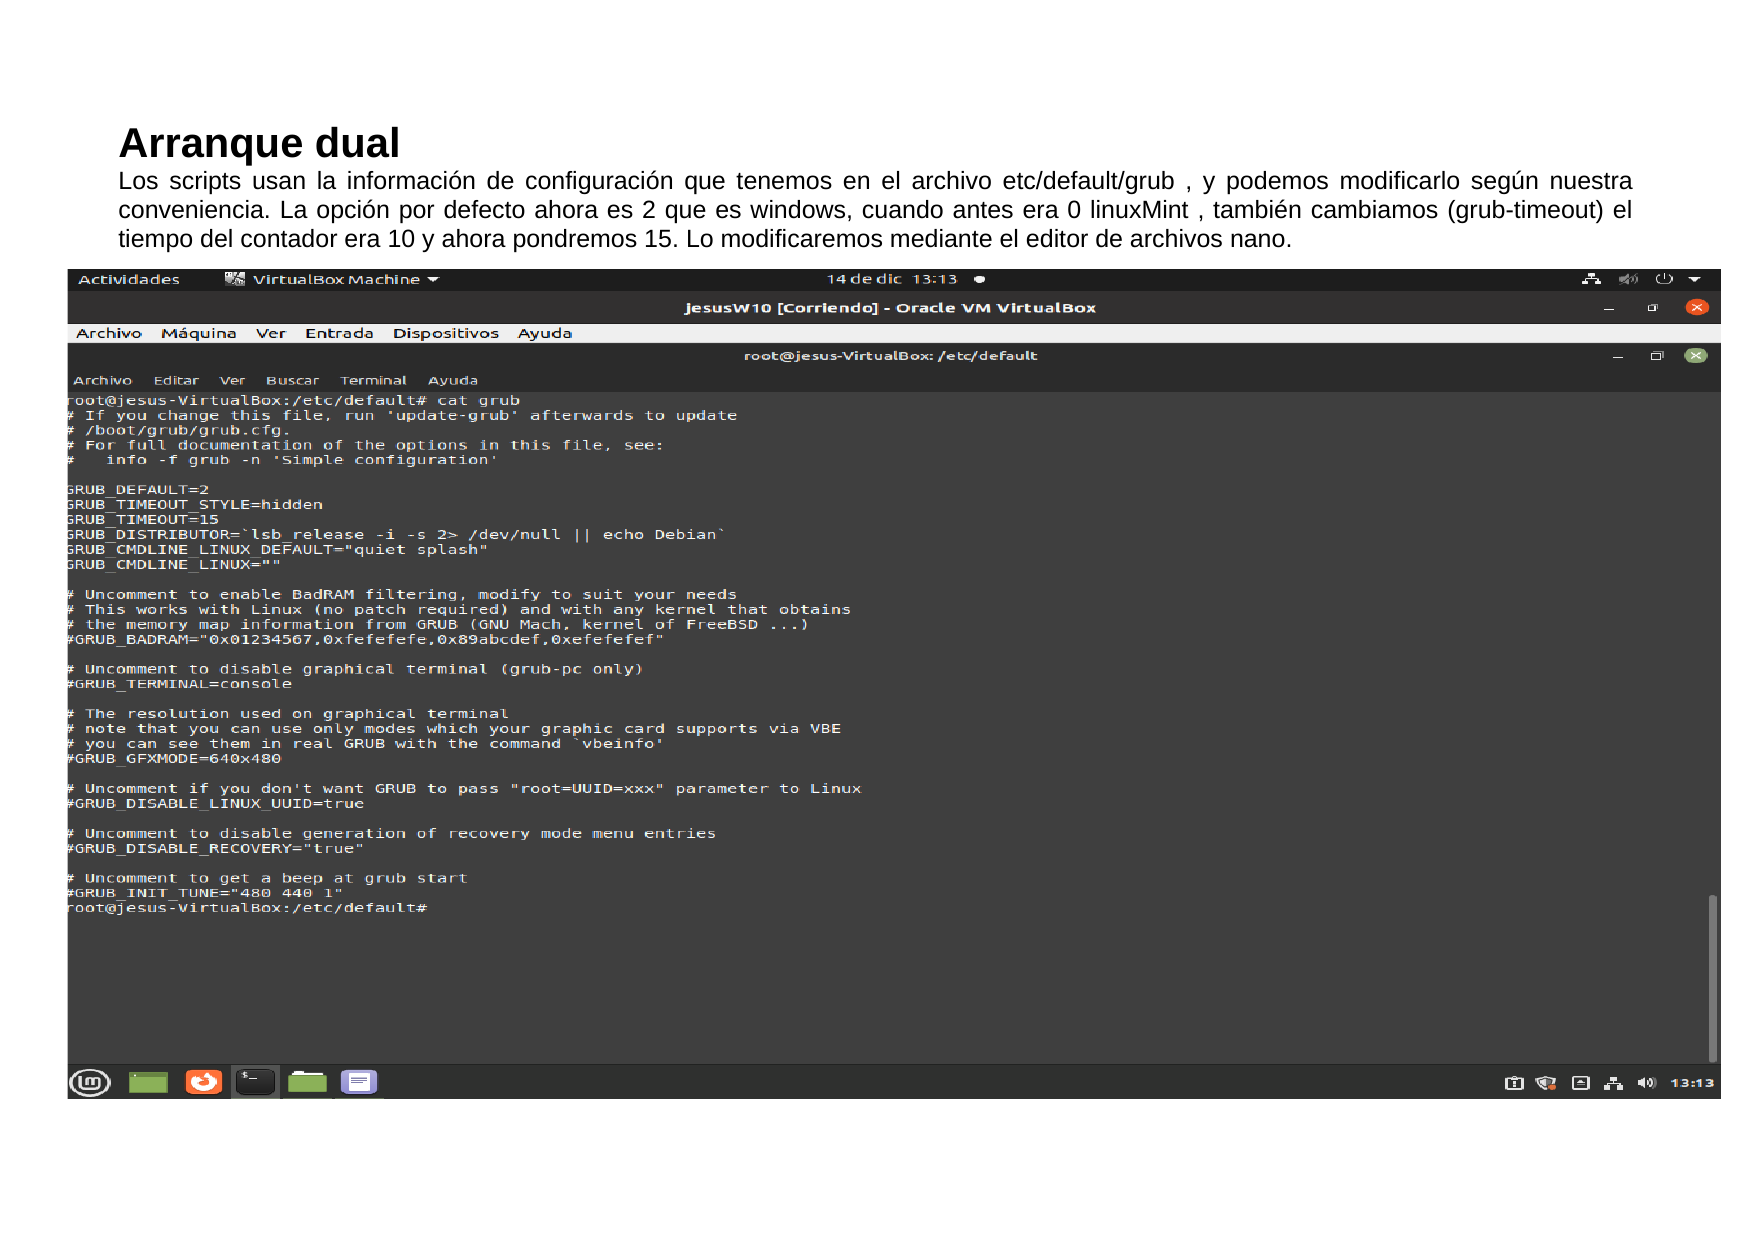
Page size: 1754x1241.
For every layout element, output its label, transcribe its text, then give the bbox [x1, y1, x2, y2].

text Los scripts usan la información de configuración que tenemos en el archivo etc/default/grub , y podemos modificarlo según nuestra conveniencia. La opción por defecto ahora es 2 que es windows, cuando antes era 0 linuxMint , también cambiamos (grub-timeout) el tiempo del contador era 10 y ahora pondremos 15. Lo modificaremos mediante el editor de archivos nano. [118, 166, 1636, 252]
picture [67, 269, 1721, 1099]
text Arranque dual [118, 118, 1636, 166]
